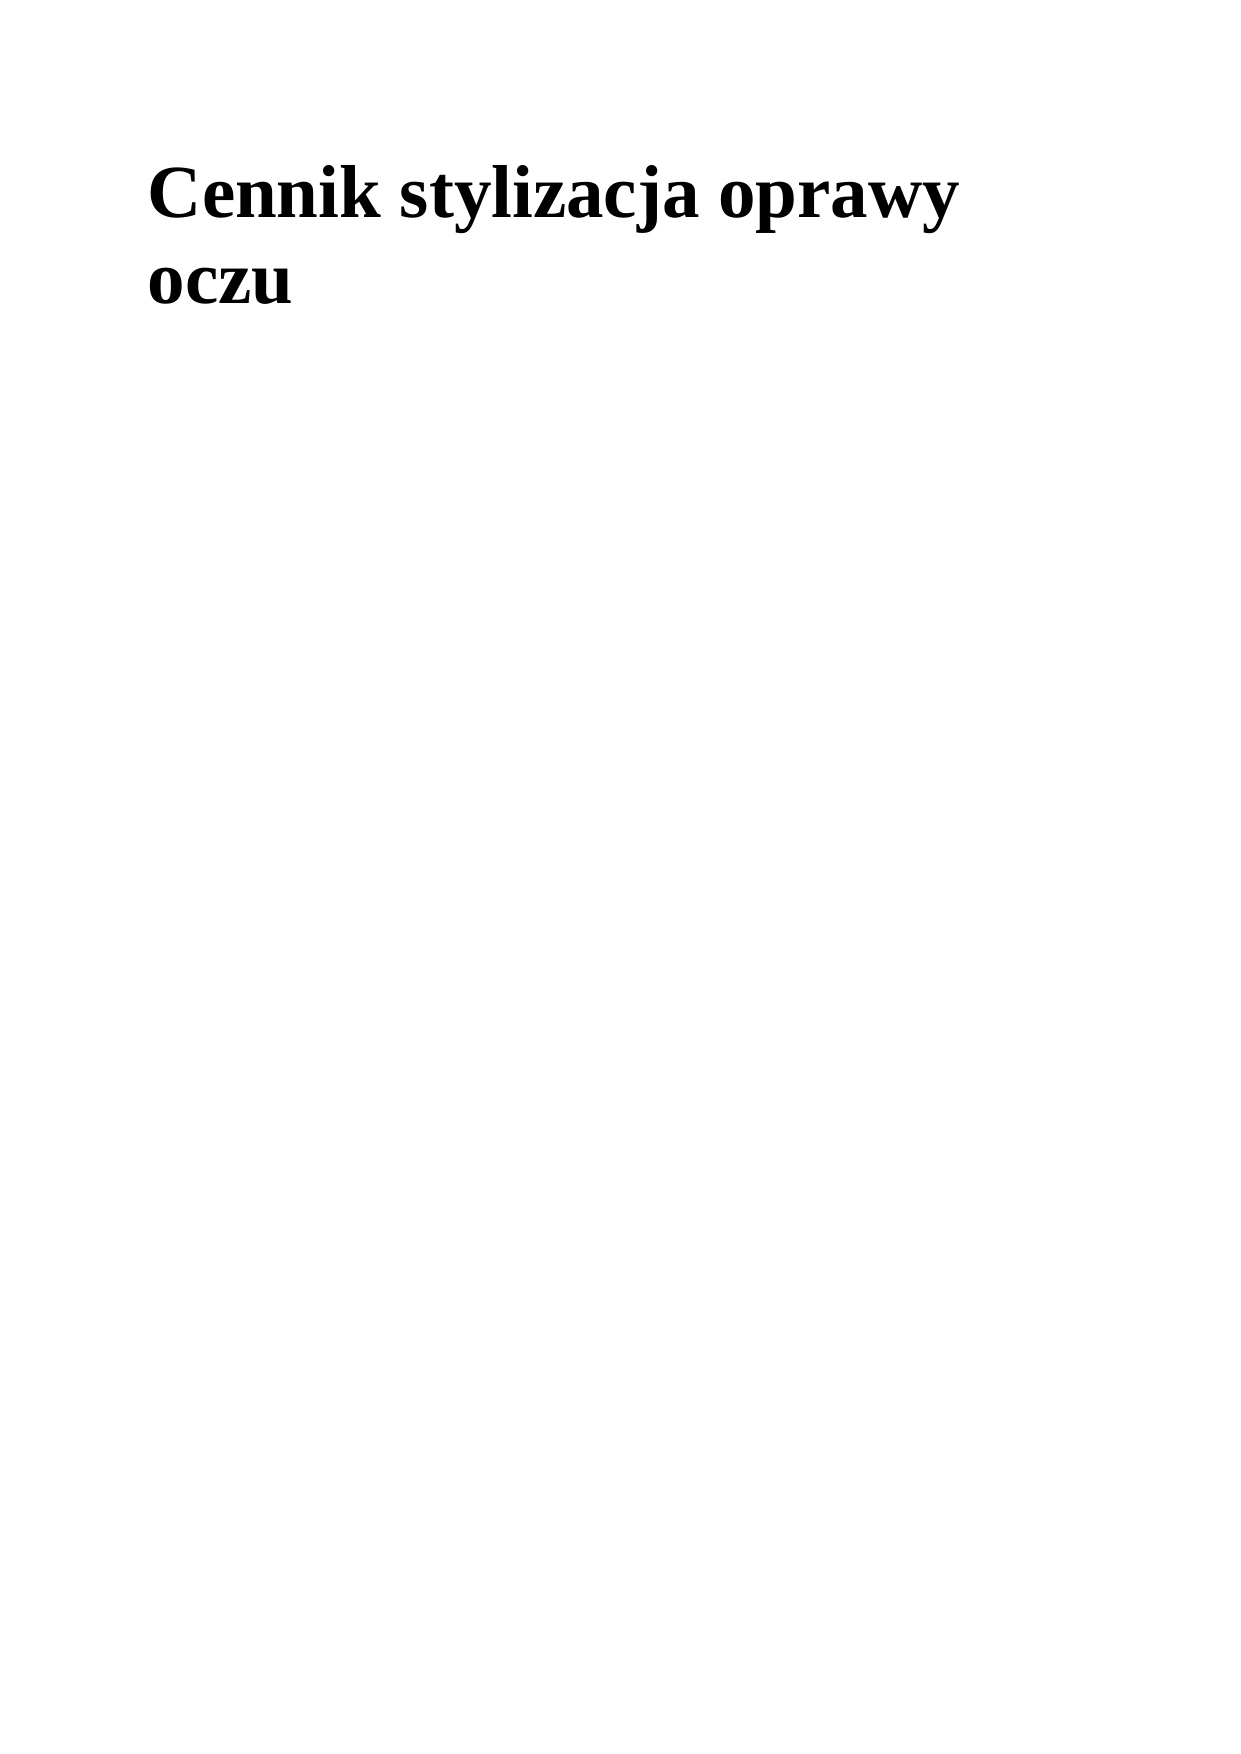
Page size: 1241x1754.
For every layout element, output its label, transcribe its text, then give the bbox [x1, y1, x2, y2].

text Cennik stylizacja oprawy oczu [148, 148, 1093, 320]
